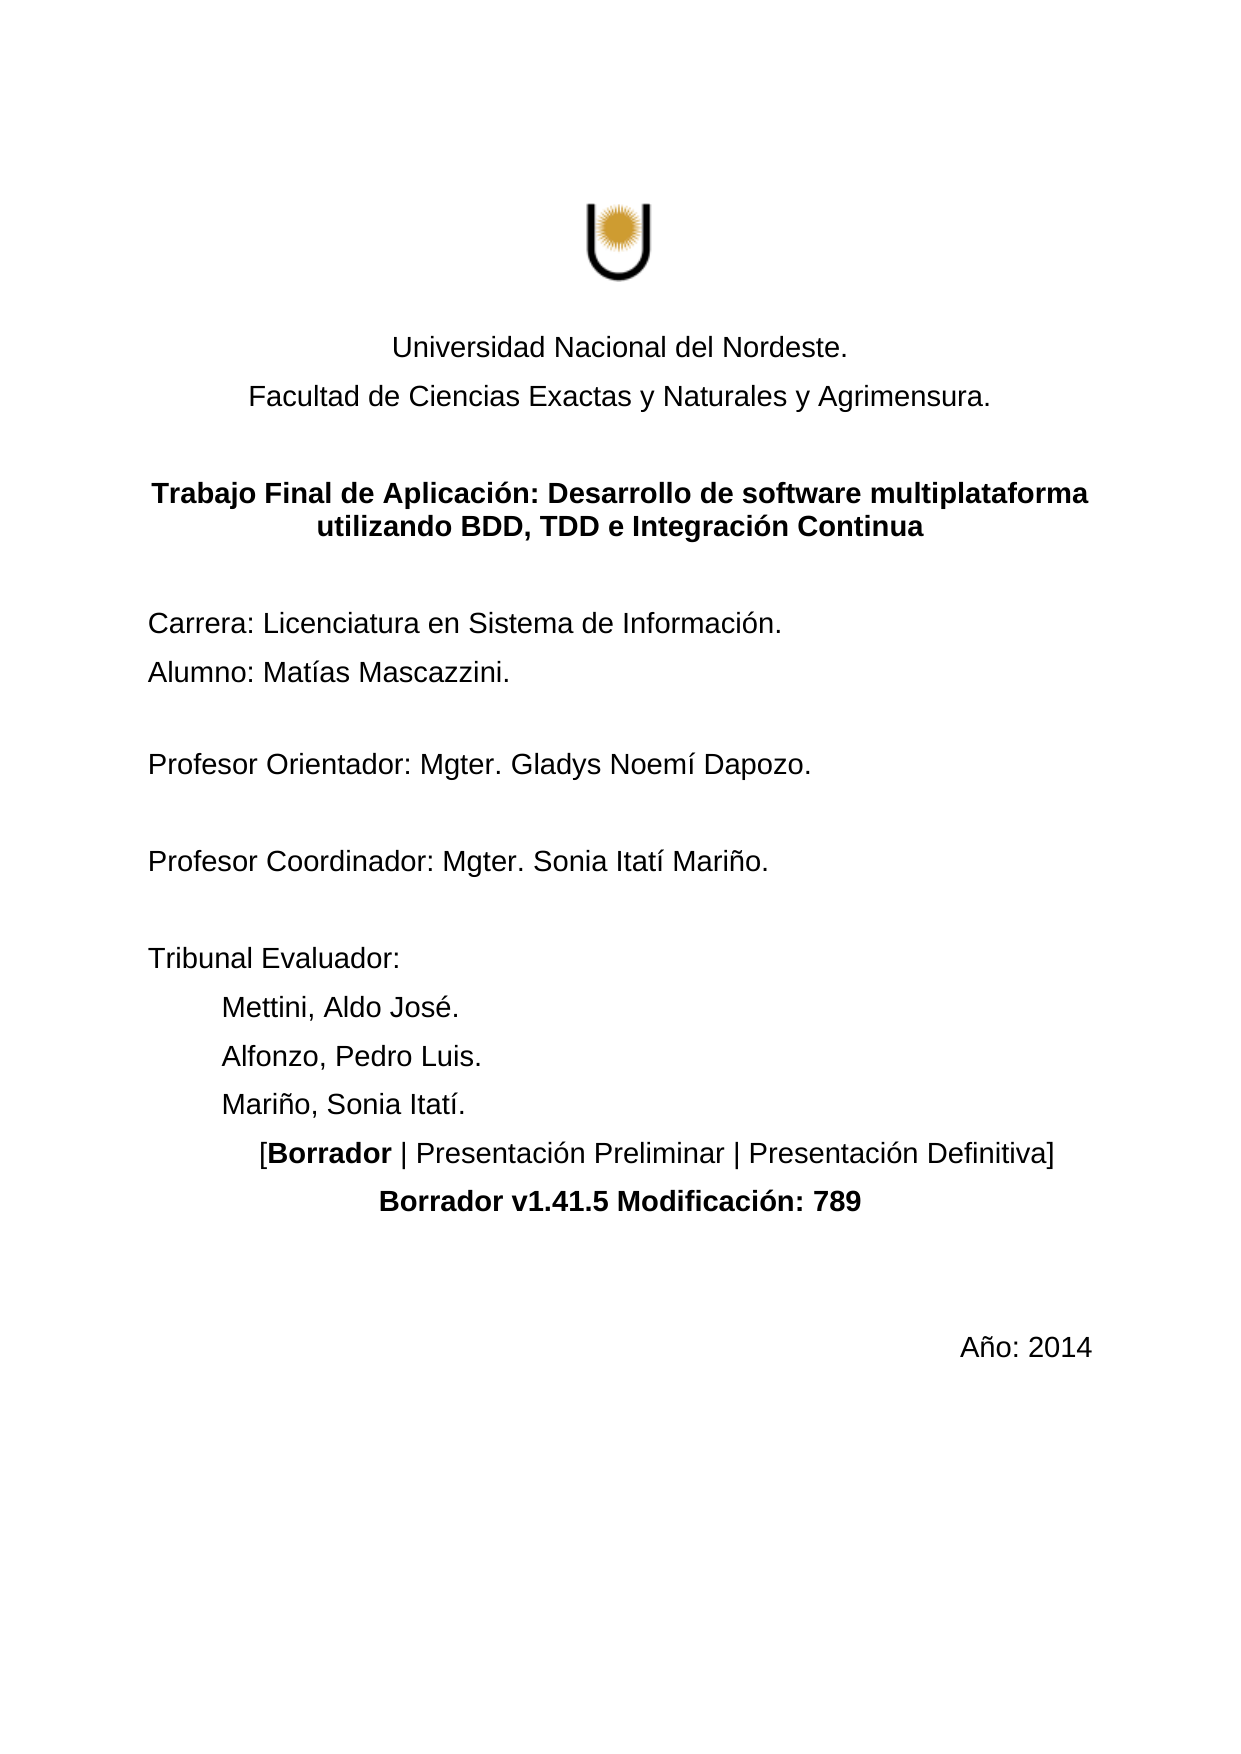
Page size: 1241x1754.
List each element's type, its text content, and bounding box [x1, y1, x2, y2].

text Profesor Coordinador: Mgter. Sonia Itatí Mariño. [148, 844, 1093, 878]
text Universidad Nacional del Nordeste. [148, 330, 1093, 364]
text Año: 2014 [148, 1330, 1093, 1363]
text Trabajo Final de Aplicación: Desarrollo de software multiplataforma utilizando BDD, TDD e Integración Continua [148, 476, 1093, 543]
text Profesor Orientador: Mgter. Gladys Noemí Dapozo. [148, 747, 1093, 781]
text Mariño, Sonia Itatí. [221, 1087, 1093, 1121]
text Tribunal Evaluador: [148, 941, 1093, 975]
text Borrador v1.41.5 Modificación: 789 [148, 1184, 1093, 1218]
text Facultad de Ciencias Exactas y Naturales y Agrimensura. [148, 379, 1093, 412]
picture [542, 203, 699, 282]
text Mettini, Aldo José. [221, 990, 1093, 1023]
text Alfonzo, Pedro Luis. [221, 1038, 1093, 1072]
text [Borrador | Presentación Preliminar | Presentación Definitiva] [221, 1136, 1093, 1169]
text Alumno: Matías Mascazzini. [148, 655, 1093, 688]
text Carrera: Licenciatura en Sistema de Información. [148, 606, 1093, 640]
